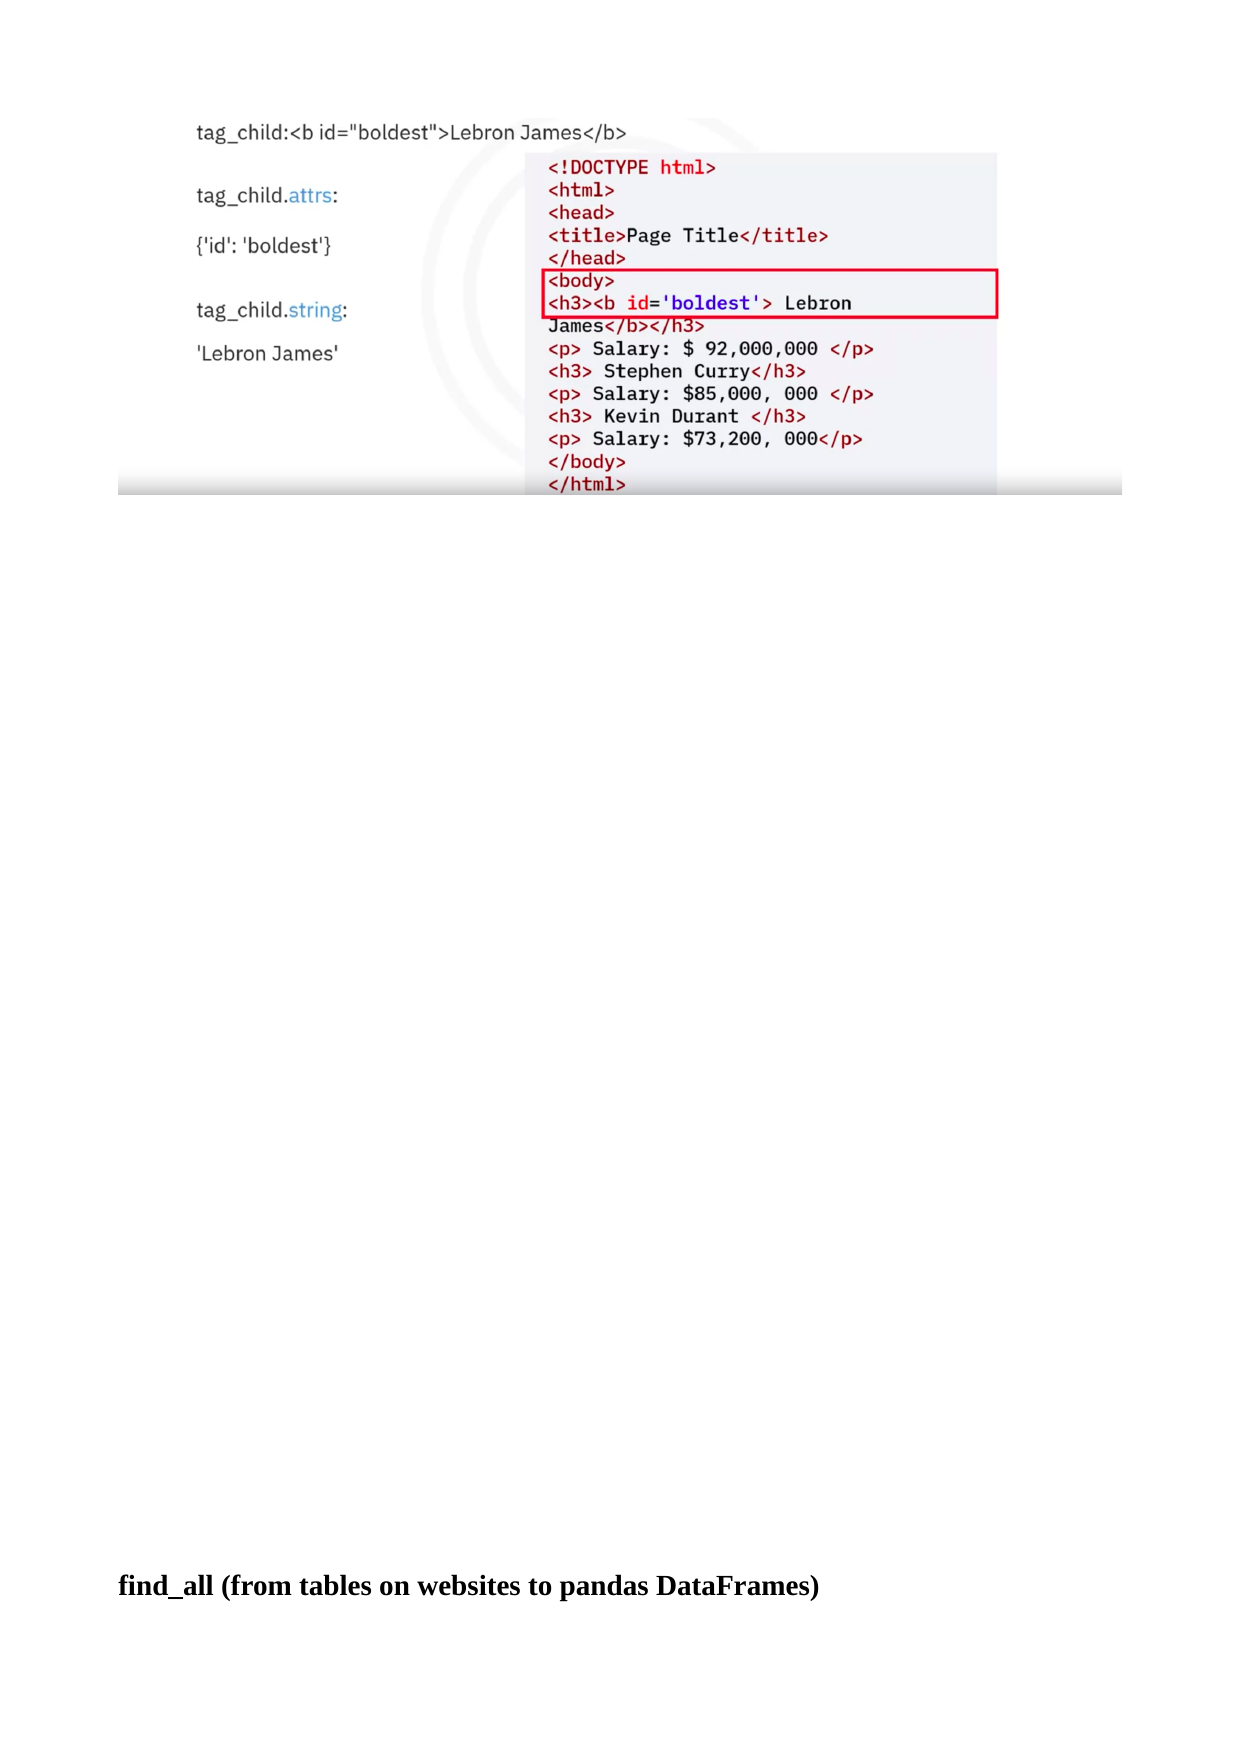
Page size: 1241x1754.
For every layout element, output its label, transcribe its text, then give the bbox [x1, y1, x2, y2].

picture [118, 118, 1123, 495]
text find_all (from tables on websites to pandas DataFrames) [118, 1568, 1122, 1602]
